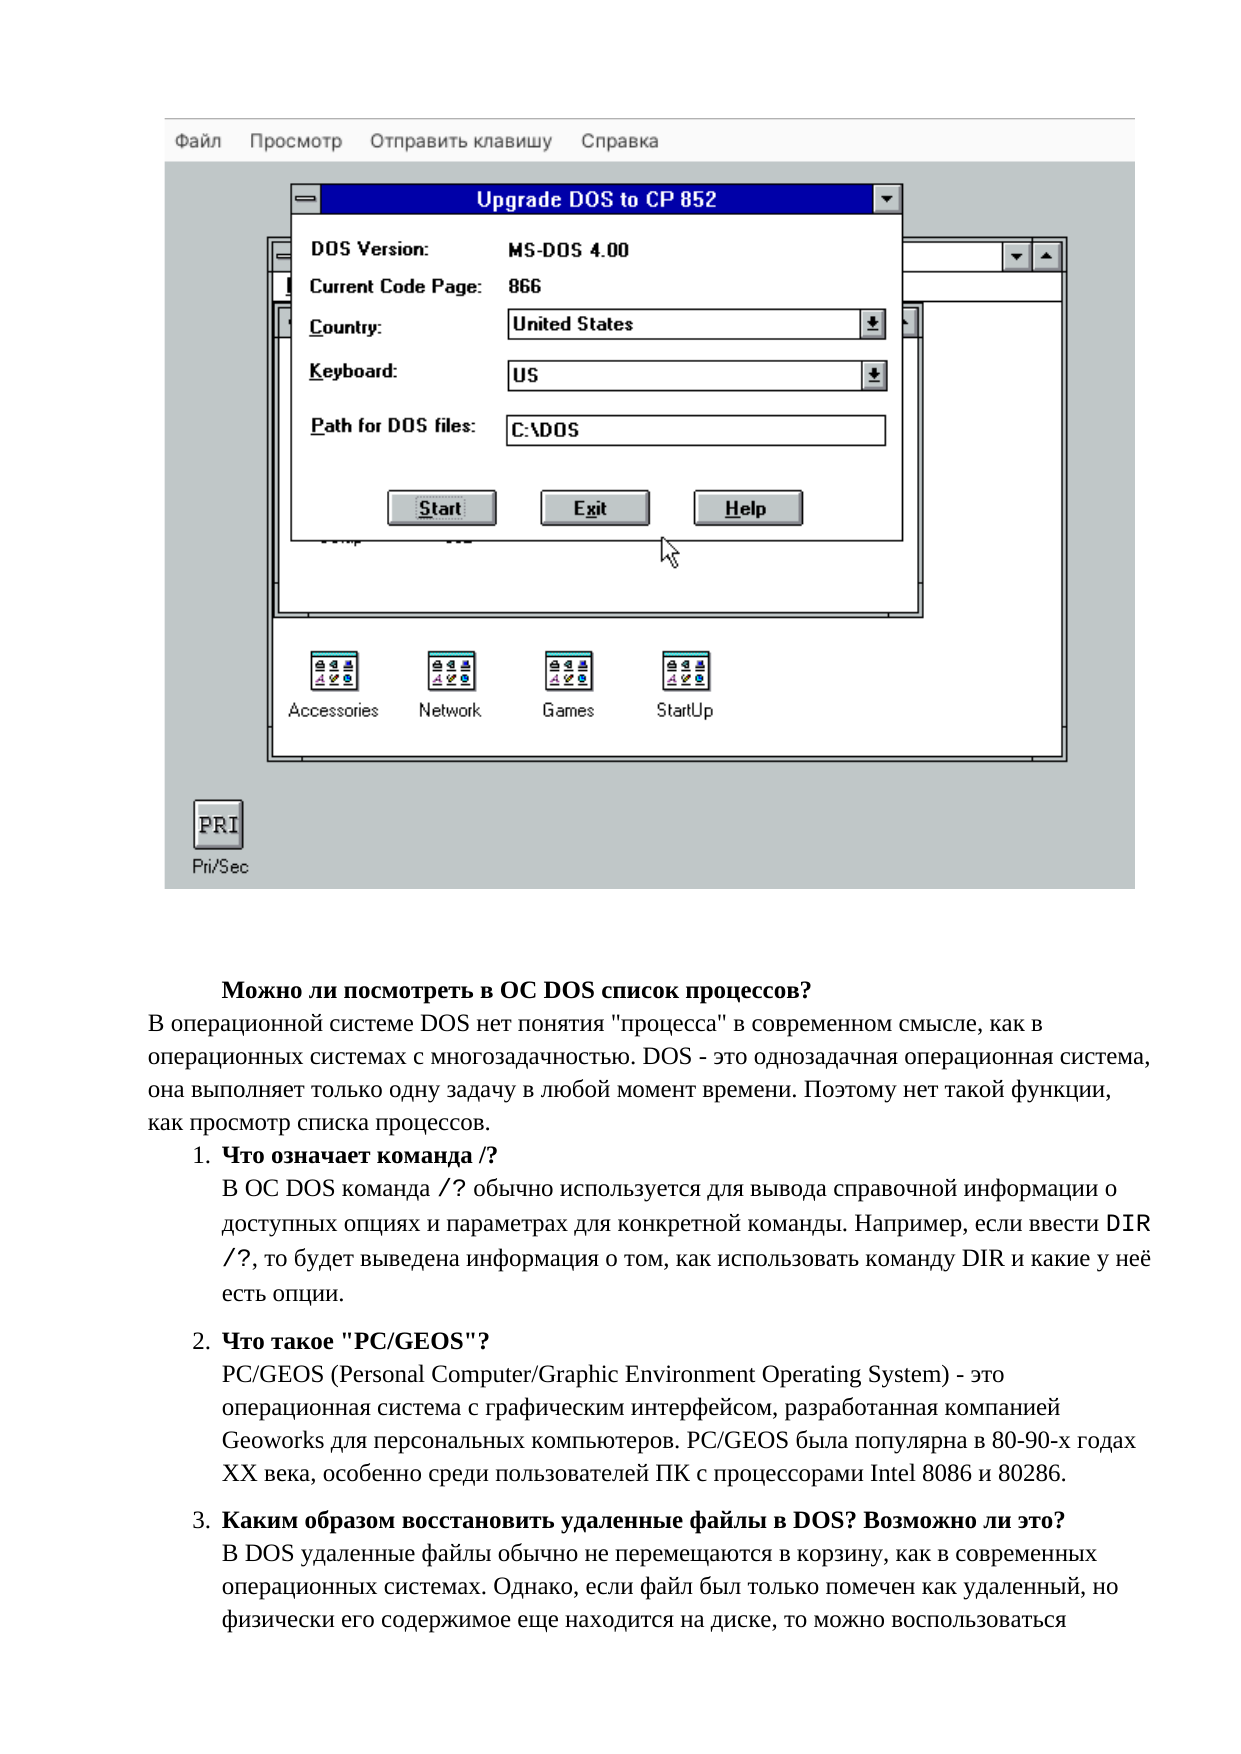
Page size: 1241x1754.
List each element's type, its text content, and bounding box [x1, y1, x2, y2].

list Что означает команда /? В ОС DOS команда /? обычно используется для вывода справочной информации о доступных опциях и параметрах для конкретной команды. Например, если ввести DIR /?, то будет выведена информация о том, как использовать команду DIR и какие у неё есть опции. [192, 1140, 1152, 1307]
list Что такое "PC/GEOS"? PC/GEOS (Personal Computer/Graphic Environment Operating System) - это операционная система с графическим интерфейсом, разработанная компанией Geoworks для персональных компьютеров. PC/GEOS была популярна в 80-90-х годах XX века, особенно среди пользователей ПК с процессорами Intel 8086 и 80286. [192, 1326, 1152, 1487]
picture [164, 118, 1135, 889]
text Можно ли посмотреть в ОС DOS список процессов? В операционной системе DOS нет понятия "процесса" в современном смысле, как в операционных системах с многозадачностью. DOS - это однозадачная операционная система, она выполняет только одну задачу в любой момент времени. Поэтому нет такой функции, как просмотр списка процессов. [148, 975, 1152, 1136]
list Каким образом восстановить удаленные файлы в DOS? Возможно ли это? В DOS удаленные файлы обычно не перемещаются в корзину, как в современных операционных системах. Однако, если файл был только помечен как удаленный, но физически его содержимое еще находится на диске, то можно воспользоваться [192, 1505, 1152, 1633]
